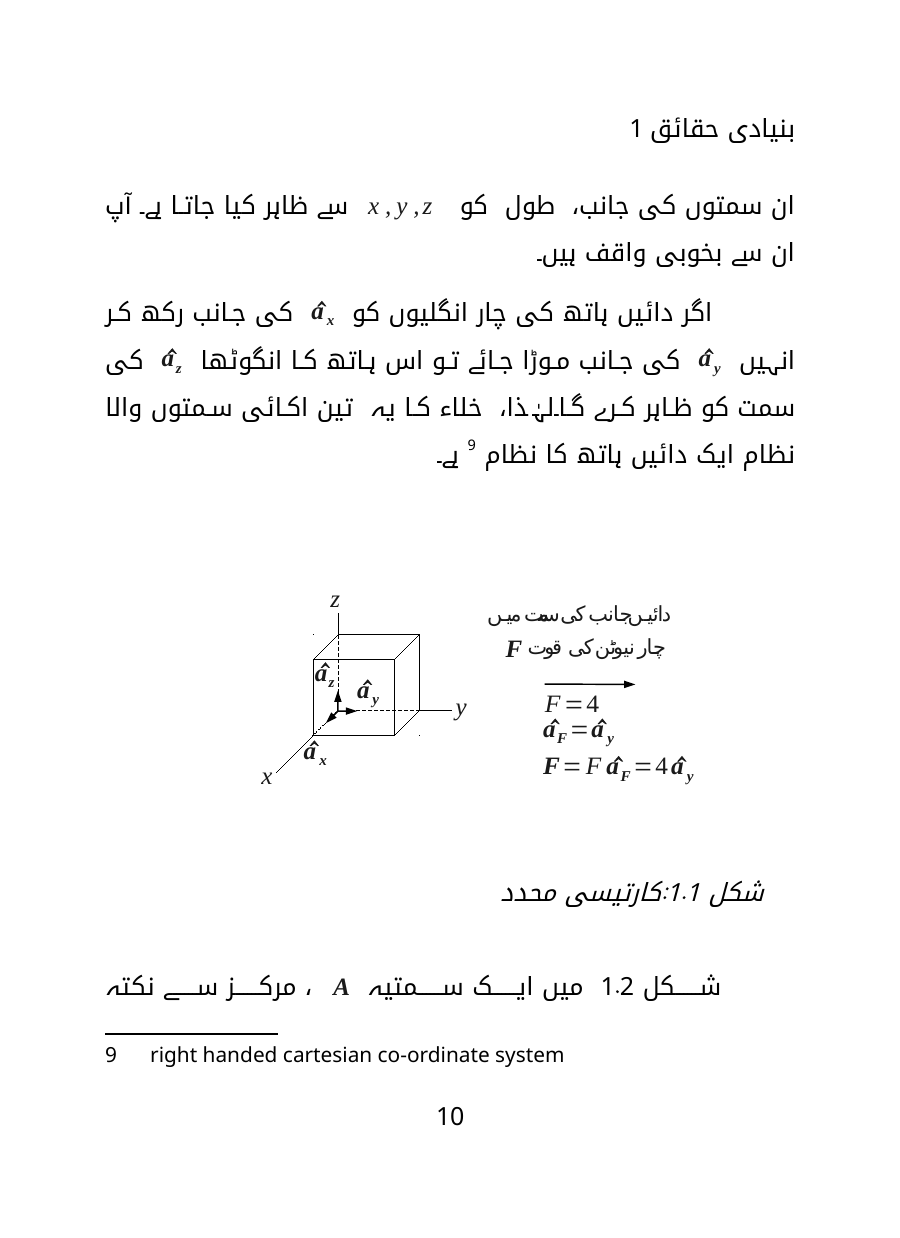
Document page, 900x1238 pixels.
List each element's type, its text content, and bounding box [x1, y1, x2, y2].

text right handed cartesian co-ordinate system [105, 1040, 795, 1068]
text شکل 1.1 میں خلاء کی سمتیں تین اکائی سمتیہ سے ظاہر کی گئی ہیں۔یہ تینوں آپس میں عمودی ہیں جس کا مطلب ہے کہ ان میں سے ہر دو کا آپس میں کا زاویہ ہے۔ ایسے تین سمتیوں کو عمودی اکائی سمتیہ کہتے ہیں۔ ان سمتوں کی جانب، طول کو سے ظاہر کیا جاتا ہے۔ آپ ان سے بخوبی واقف ہیں۔ [105, 182, 795, 277]
text اگر دائیں ہاتھ کی چار انگلیوں کوکی جانب رکھ کر انہیںکی جانب موڑا جائے تو اس ہاتھ کا انگوٹھاکی سمت کو ظاہر کرے گا۔لہٰذا، خلاء کا یہ تین اکائی سمتوں والا نظام ایک دائیں ہاتھ کا نظام ہے۔ [105, 290, 795, 479]
text شکل 1.1:کارتیسی محدد [137, 504, 763, 917]
text شکل 1.2 میں ایک سمتیہ، مرکز سے نکتہ تک بنایا گیا ہے۔اس سمتیہ کو ہم کارتیسی نظام محدد میں تین سمتیہ سے یوں ظاہر کر سکتے ہیں۔ [105, 964, 795, 1011]
